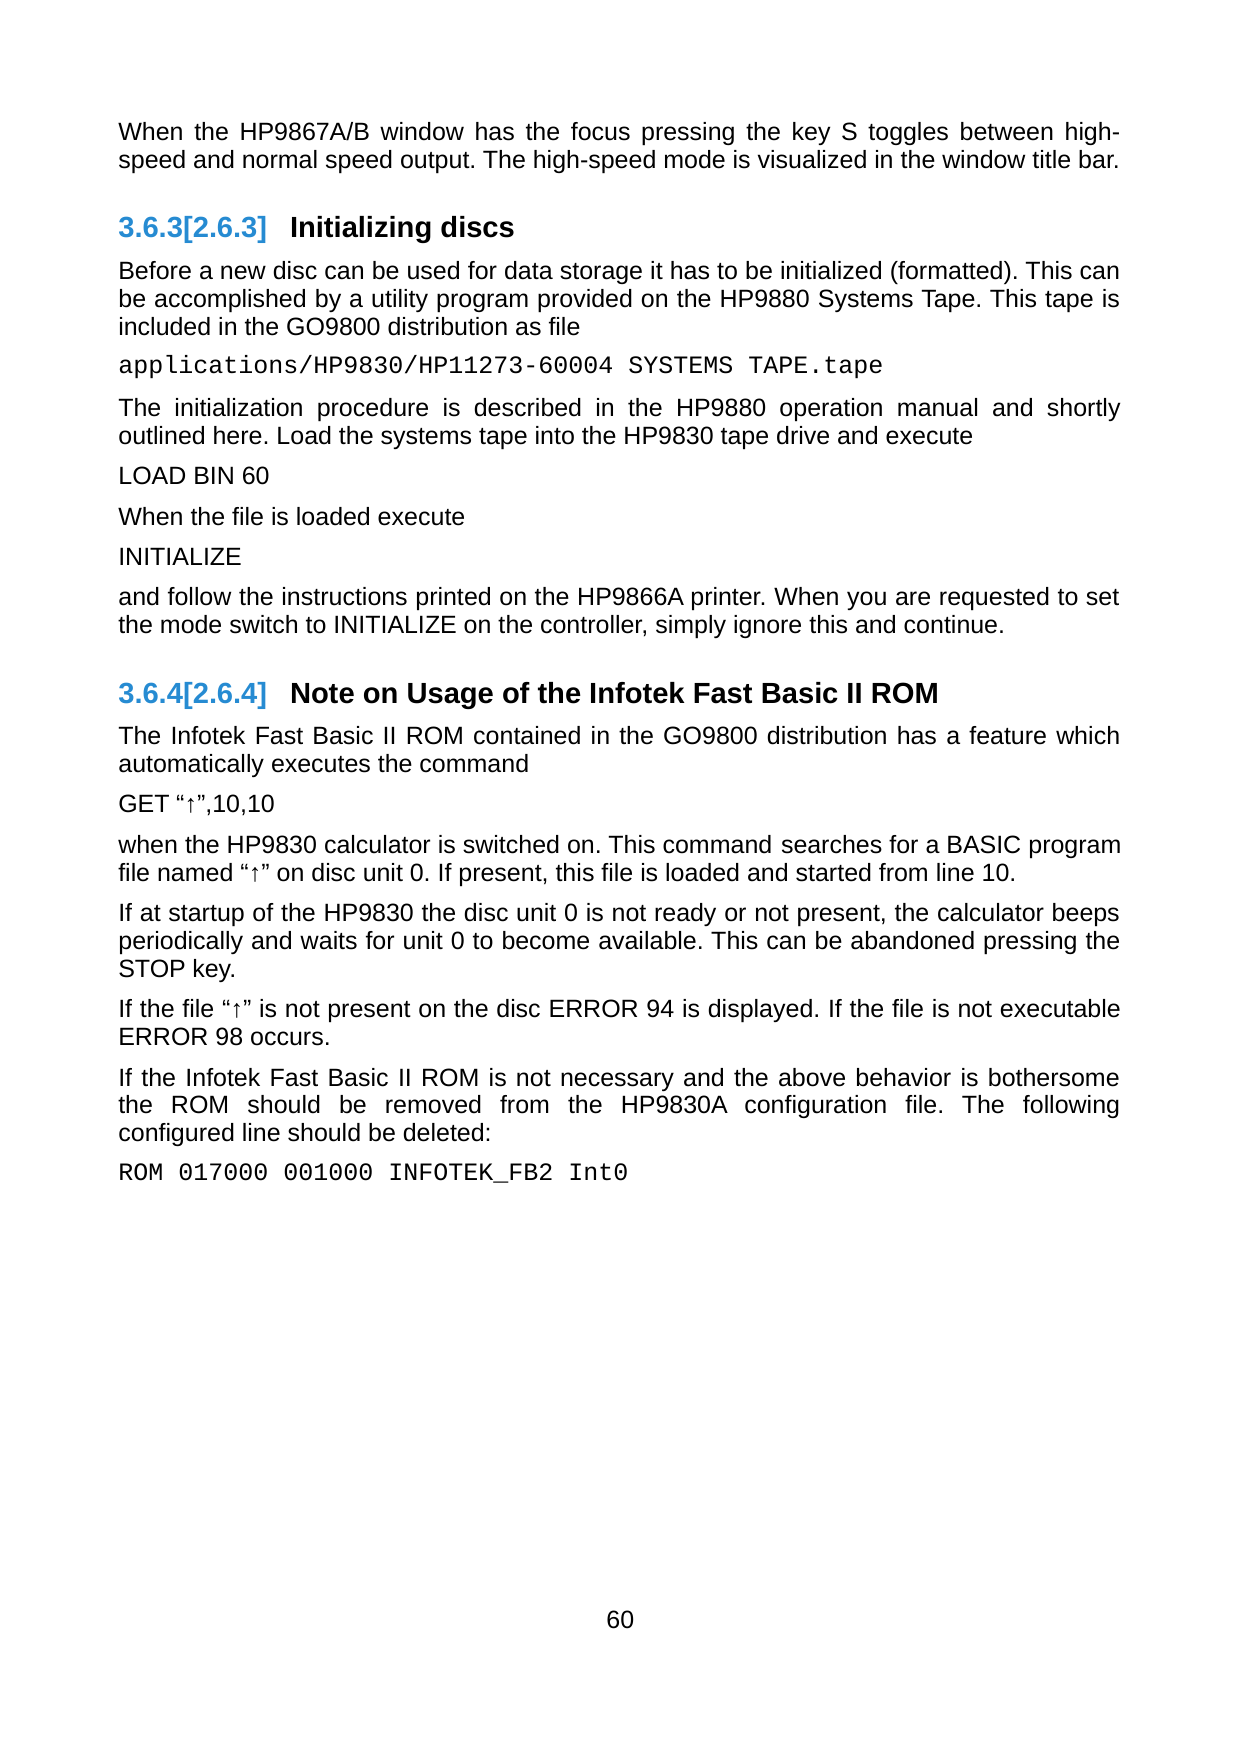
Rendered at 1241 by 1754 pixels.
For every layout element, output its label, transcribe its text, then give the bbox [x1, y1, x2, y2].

text Before a new disc can be used for data storage it has to be initialized (formatted). This can be accomplished by a utility program provided on the HP9880 Systems Tape. This tape is included in the GO9800 distribution as file [118, 257, 1122, 340]
text LOAD BIN 60 [118, 462, 1122, 490]
text GET “↑”,10,10 [118, 790, 1122, 818]
text The Infotek Fast Basic II ROM contained in the GO9800 distribution has a feature which automatically executes the command [118, 722, 1122, 777]
text ROM 017000 001000 INFOTEK_FB2 Int0 [118, 1159, 1122, 1188]
subtitle Note on Usage of the Infotek Fast Basic II ROM [118, 677, 1122, 709]
text If the file “↑” is not present on the disc ERROR 94 is displayed. If the file is not executable ERROR 98 occurs. [118, 995, 1122, 1051]
text INITIALIZE [118, 543, 1122, 571]
text When the file is loaded execute [118, 502, 1122, 530]
text The initialization procedure is described in the HP9880 operation manual and shortly outlined here. Load the systems tape into the HP9830 tape drive and execute [118, 394, 1122, 449]
text applications/HP9830/HP11273-60004 SYSTEMS TAPE.tape [118, 353, 1122, 381]
text When the HP9867A/B window has the focus pressing the key S toggles between high-speed and normal speed output. The high-speed mode is visualized in the window title bar. [118, 118, 1122, 174]
text If the Infotek Fast Basic II ROM is not necessary and the above behavior is bothersome the ROM should be removed from the HP9830A configuration file. The following configured line should be deleted: [118, 1063, 1122, 1147]
text If at startup of the HP9830 the disc unit 0 is not ready or not present, the calculator beeps periodically and waits for unit 0 to become available. This can be abandoned pressing the STOP key. [118, 899, 1122, 982]
subtitle Initializing discs [118, 211, 1122, 244]
text and follow the instructions printed on the HP9866A printer. When you are requested to set the mode switch to INITIALIZE on the controller, simply ignore this and continue. [118, 583, 1122, 639]
text when the HP9830 calculator is switched on. This command searches for a BASIC program file named “↑” on disc unit 0. If present, this file is loaded and started from line 10. [118, 830, 1122, 886]
